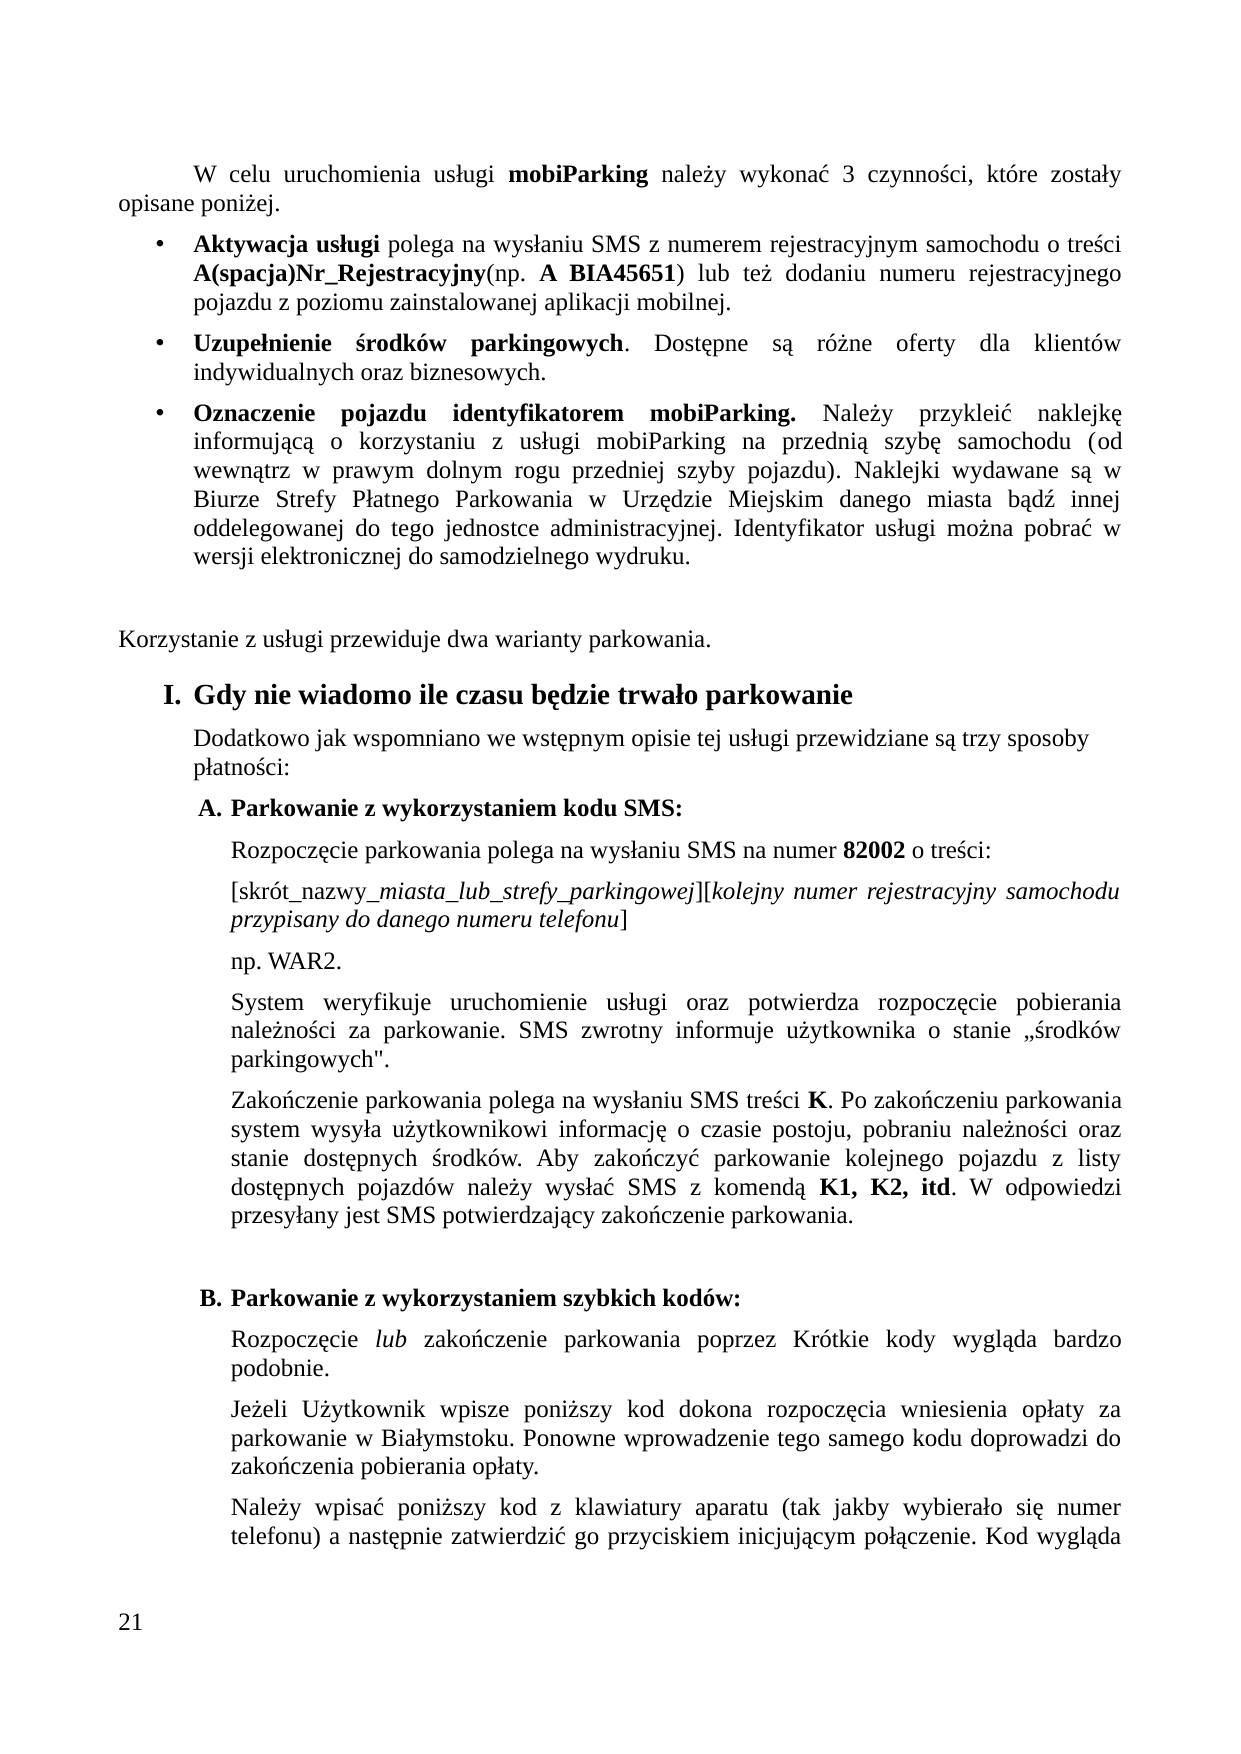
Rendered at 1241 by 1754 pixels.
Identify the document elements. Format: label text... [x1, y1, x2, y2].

list Jeżeli Użytkownik wpisze poniższy kod dokona rozpoczęcia wniesienia opłaty za parkowanie w Białymstoku. Ponowne wprowadzenie tego samego kodu doprowadzi do zakończenia pobierania opłaty. [193, 1394, 1122, 1480]
list Aktywacja usługi polega na wysłaniu SMS z numerem rejestracyjnym samochodu o treści A(spacja)Nr_Rejestracyjny(np. A BIA45651) lub też dodaniu numeru rejestracyjnego pojazdu z poziomu zainstalowanej aplikacji mobilnej. [156, 229, 1122, 315]
subtitle Gdy nie wiadomo ile czasu będzie trwało parkowanie [156, 677, 1122, 711]
list Uzupełnienie środków parkingowych. Dostępne są różne oferty dla klientów indywidualnych oraz biznesowych. [156, 328, 1122, 385]
list Należy wpisać poniższy kod z klawiatury aparatu (tak jakby wybierało się numer telefonu) a następnie zatwierdzić go przyciskiem inicjującym połączenie. Kod wygląda [193, 1492, 1122, 1550]
list Parkowanie z wykorzystaniem kodu SMS: [193, 793, 1122, 822]
list Oznaczenie pojazdu identyfikatorem mobiParking. Należy przykleić naklejkę informującą o korzystaniu z usługi mobiParking na przednią szybę samochodu (od wewnątrz w prawym dolnym rogu przedniej szyby pojazdu). Naklejki wydawane są w Biurze Strefy Płatnego Parkowania w Urzędzie Miejskim danego miasta bądź innej oddelegowanej do tego jednostce administracyjnej. Identyfikator usługi można pobrać w wersji elektronicznej do samodzielnego wydruku. [156, 398, 1122, 570]
list [skrót_nazwy_miasta_lub_strefy_parkingowej][kolejny numer rejestracyjny samochodu przypisany do danego numeru telefonu] [193, 876, 1122, 933]
list Rozpoczęcie lub zakończenie parkowania poprzez Krótkie kody wygląda bardzo podobnie. [193, 1324, 1122, 1381]
list np. WAR2. [193, 946, 1122, 974]
list Rozpoczęcie parkowania polega na wysłaniu SMS na numer 82002 o treści: [193, 835, 1122, 863]
list Zakończenie parkowania polega na wysłaniu SMS treści K. Po zakończeniu parkowania system wysyła użytkownikowi informację o czasie postoju, pobraniu należności oraz stanie dostępnych środków. Aby zakończyć parkowanie kolejnego pojazdu z listy dostępnych pojazdów należy wysłać SMS z komendą K1, K2, itd. W odpowiedzi przesyłany jest SMS potwierdzający zakończenie parkowania. [193, 1086, 1122, 1229]
list System weryfikuje uruchomienie usługi oraz potwierdza rozpoczęcie pobierania należności za parkowanie. SMS zwrotny informuje użytkownika o stanie „środków parkingowych". [193, 987, 1122, 1073]
list Parkowanie z wykorzystaniem szybkich kodów: [193, 1283, 1122, 1312]
text Korzystanie z usługi przewiduje dwa warianty parkowania. [118, 624, 1122, 652]
list Dodatkowo jak wspomniano we wstępnym opisie tej usługi przewidziane są trzy sposoby płatności: [156, 723, 1122, 781]
text W celu uruchomienia usługi mobiParking należy wykonać 3 czynności, które zostały opisane poniżej. [118, 159, 1122, 217]
